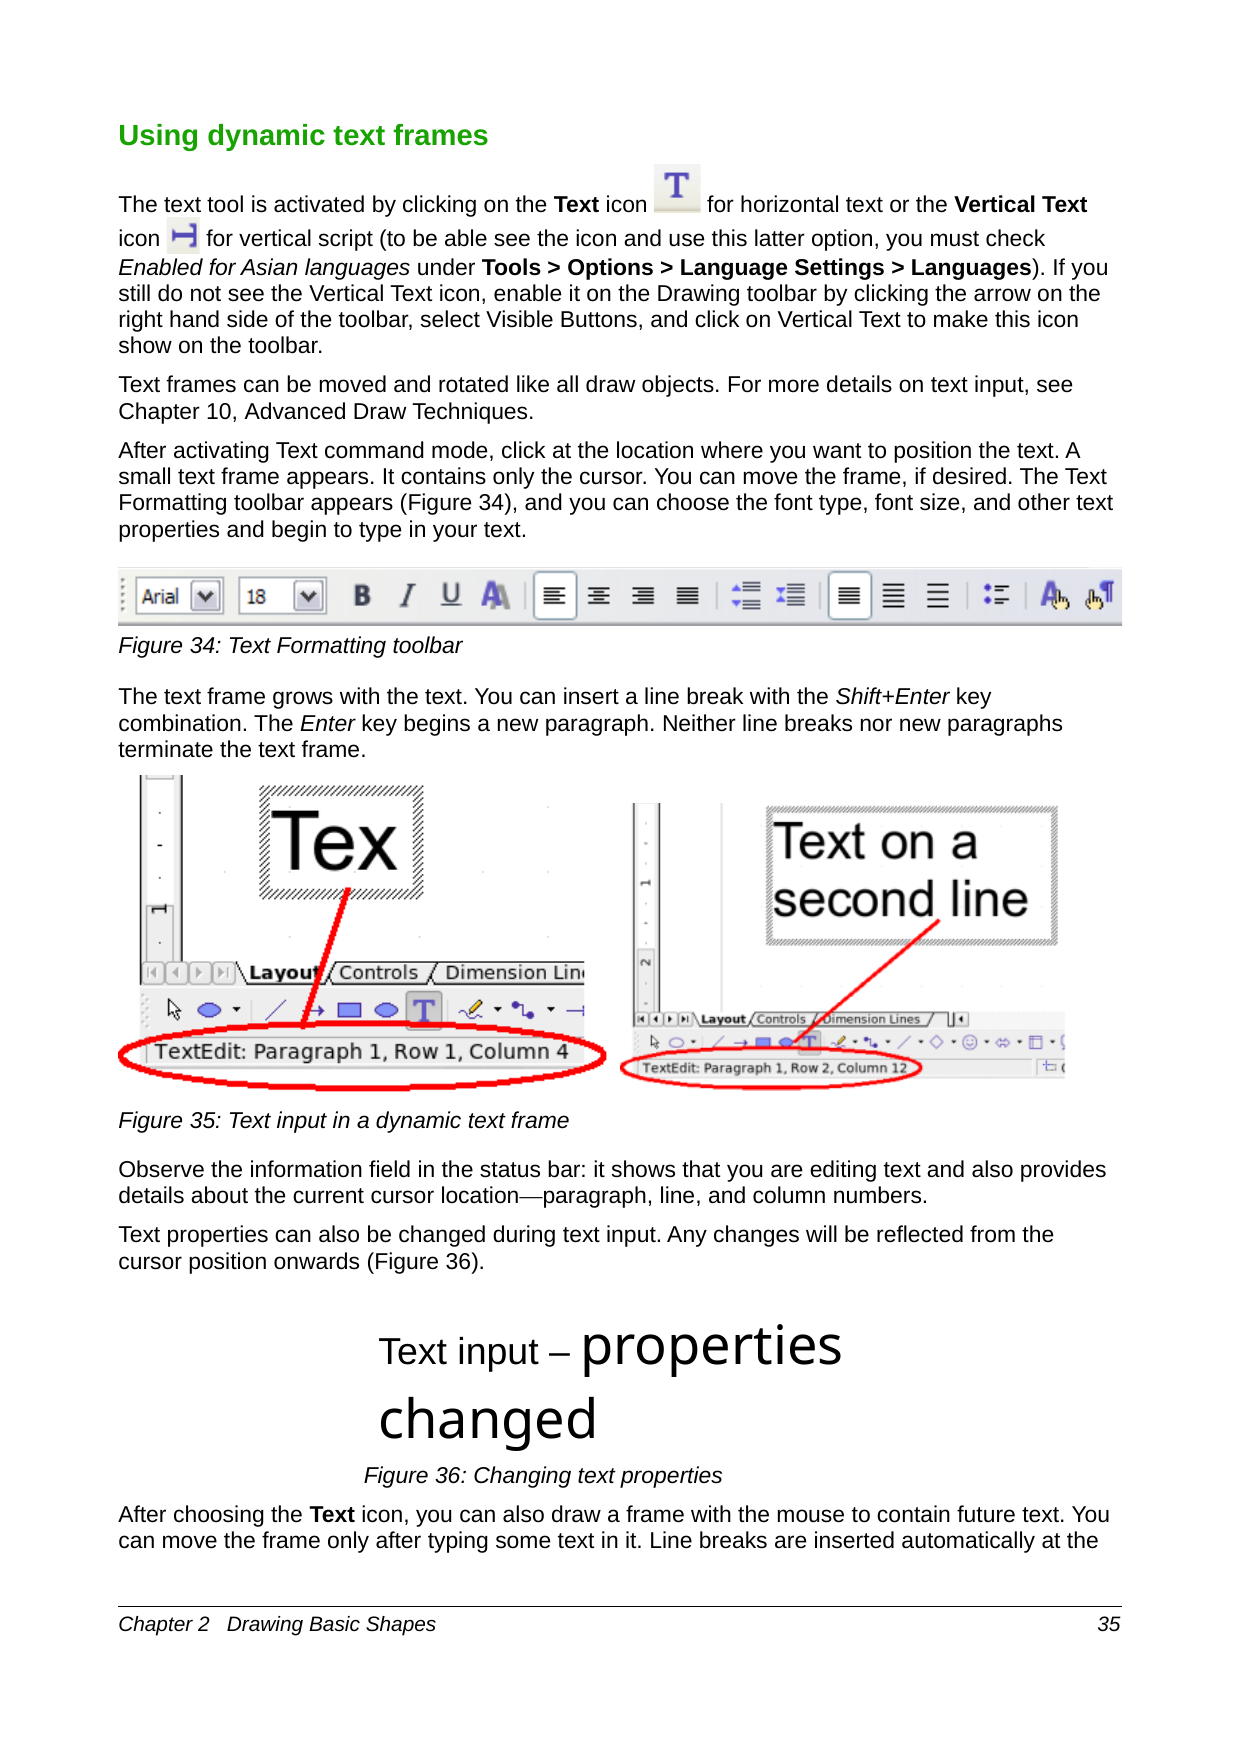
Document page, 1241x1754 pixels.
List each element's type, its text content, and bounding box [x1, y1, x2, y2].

picture [166, 217, 200, 254]
text Figure 34: Text Formatting toolbar [118, 632, 1122, 658]
picture [620, 803, 1066, 1091]
text Text properties can also be changed during text input. Any changes will be reflected from the cursor position onwards (Figure 36). [118, 1221, 1122, 1274]
text After activating Text command mode, click at the location where you want to position the text. A small text frame appears. It contains only the cursor. You can move the frame, if desired. The Text Formatting toolbar appears (Figure 34), and you can choose the font type, font size, and other text properties and begin to type in your text. [118, 437, 1122, 542]
text The text tool is activated by clicking on the Text icon for horizontal text or the Vertical Text icon for vertical script (to be able see the icon and use this latter option, you must check Enabled for Asian languages under Tools > Options > Language Settings > Languages). If you still do not see the Vertical Text icon, enable it on the Drawing toolbar by clicking the arrow on the right hand side of the toolbar, select Visible Buttons, and click on Vertical Text to make this icon show on the toolbar. [118, 164, 1122, 359]
picture [118, 567, 1123, 626]
text The text frame grows with the text. You can insert a line break with the Shift+Enter key combination. The Enter key begins a new paragraph. Neither line breaks nor new paragraphs terminate the text frame. [118, 683, 1122, 762]
subtitle Using dynamic text frames [118, 118, 1122, 152]
text After choosing the Text icon, you can also draw a frame with the mouse to contain future text. You can move the frame only after typing some text in it. Line breaks are inserted automatically at the [118, 1501, 1122, 1553]
text Text frames can be moved and rotated like all draw objects. For more details on text input, see Chapter 10, Advanced Draw Techniques. [118, 371, 1122, 424]
text Figure 36: Changing text properties [363, 1299, 877, 1488]
picture [118, 775, 608, 1093]
picture [653, 164, 701, 213]
text Figure 35: Text input in a dynamic text frame [118, 1107, 1120, 1134]
text Observe the information field in the status bar: it shows that you are editing text and also provides details about the current cursor location—paragraph, line, and column numbers. [118, 1156, 1122, 1209]
